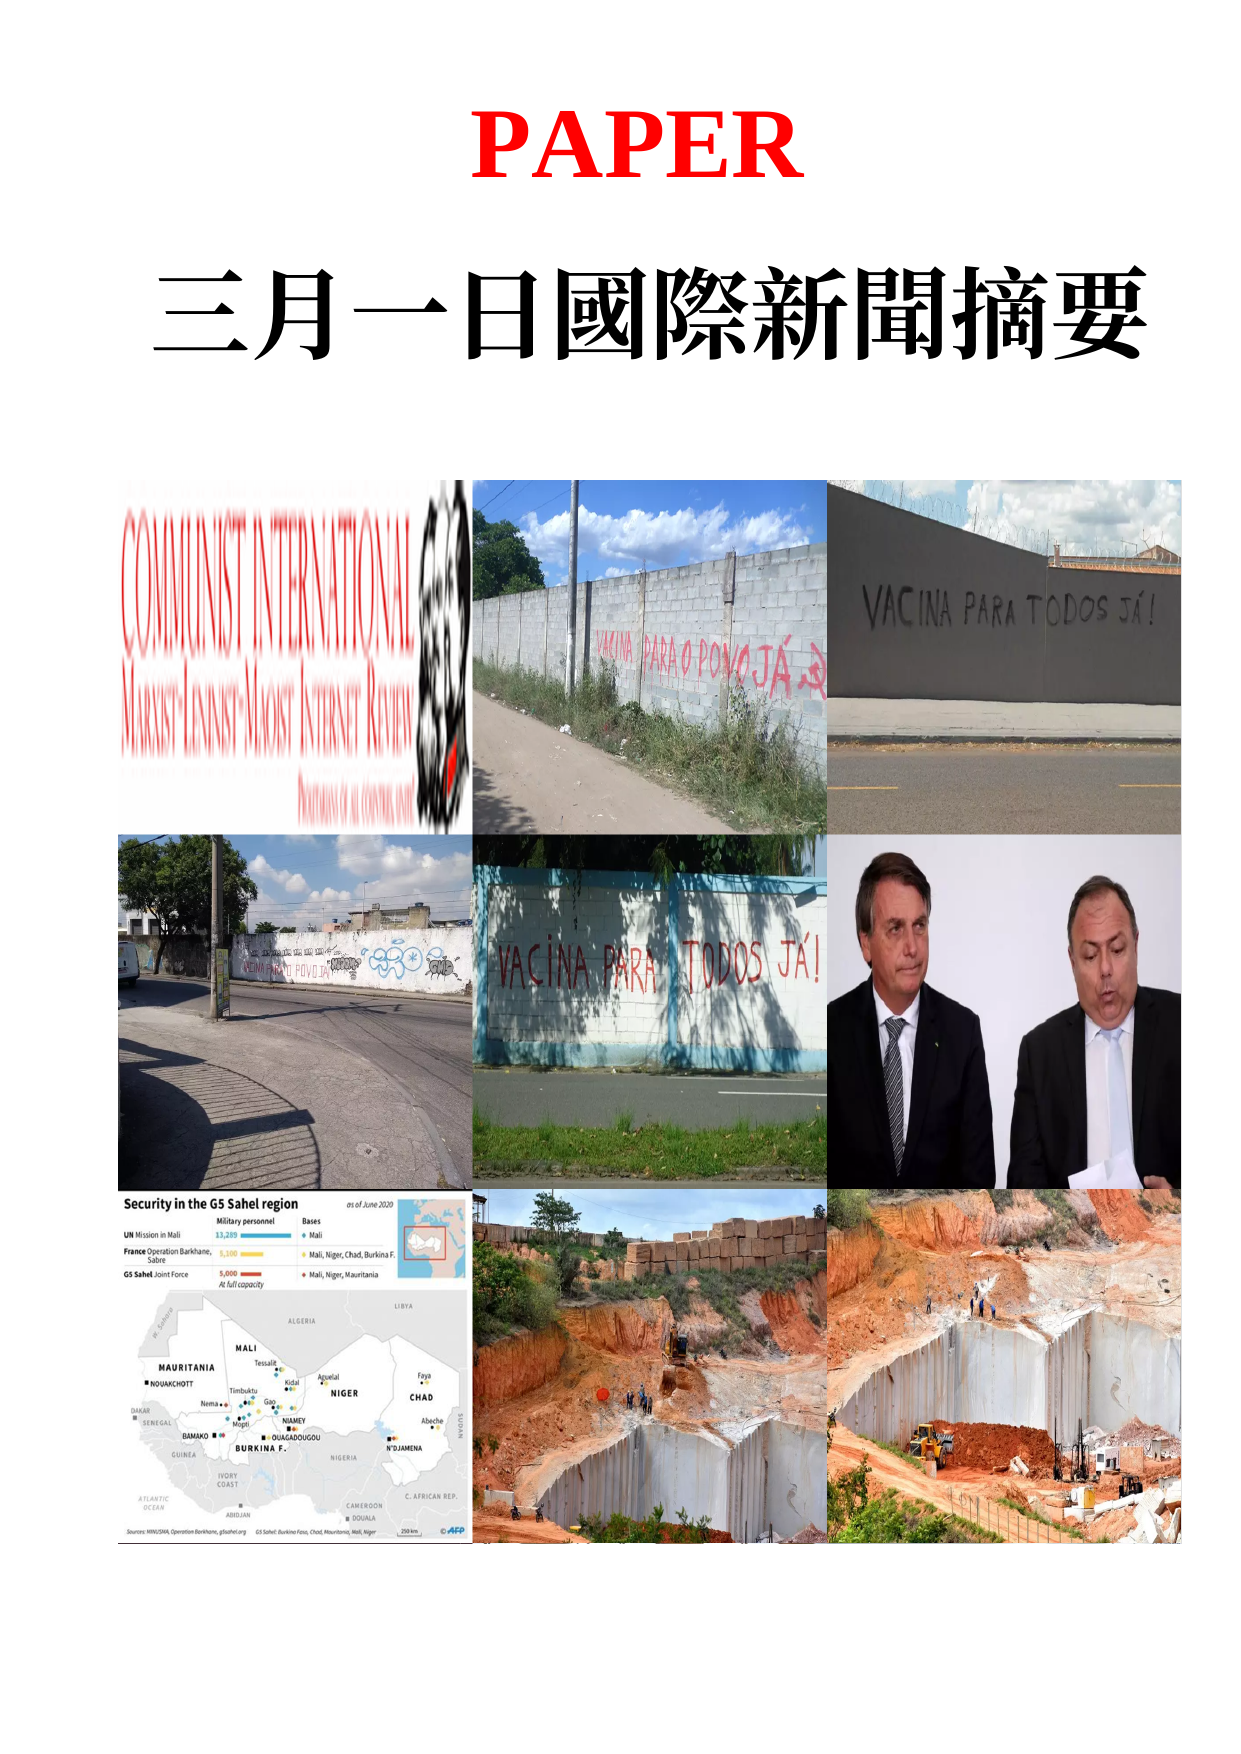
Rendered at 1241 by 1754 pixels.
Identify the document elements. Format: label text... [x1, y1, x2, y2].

subtitle 三月一日國際新聞摘要 [118, 237, 1181, 380]
subtitle PAPER [118, 84, 1181, 199]
picture [118, 480, 1182, 1544]
